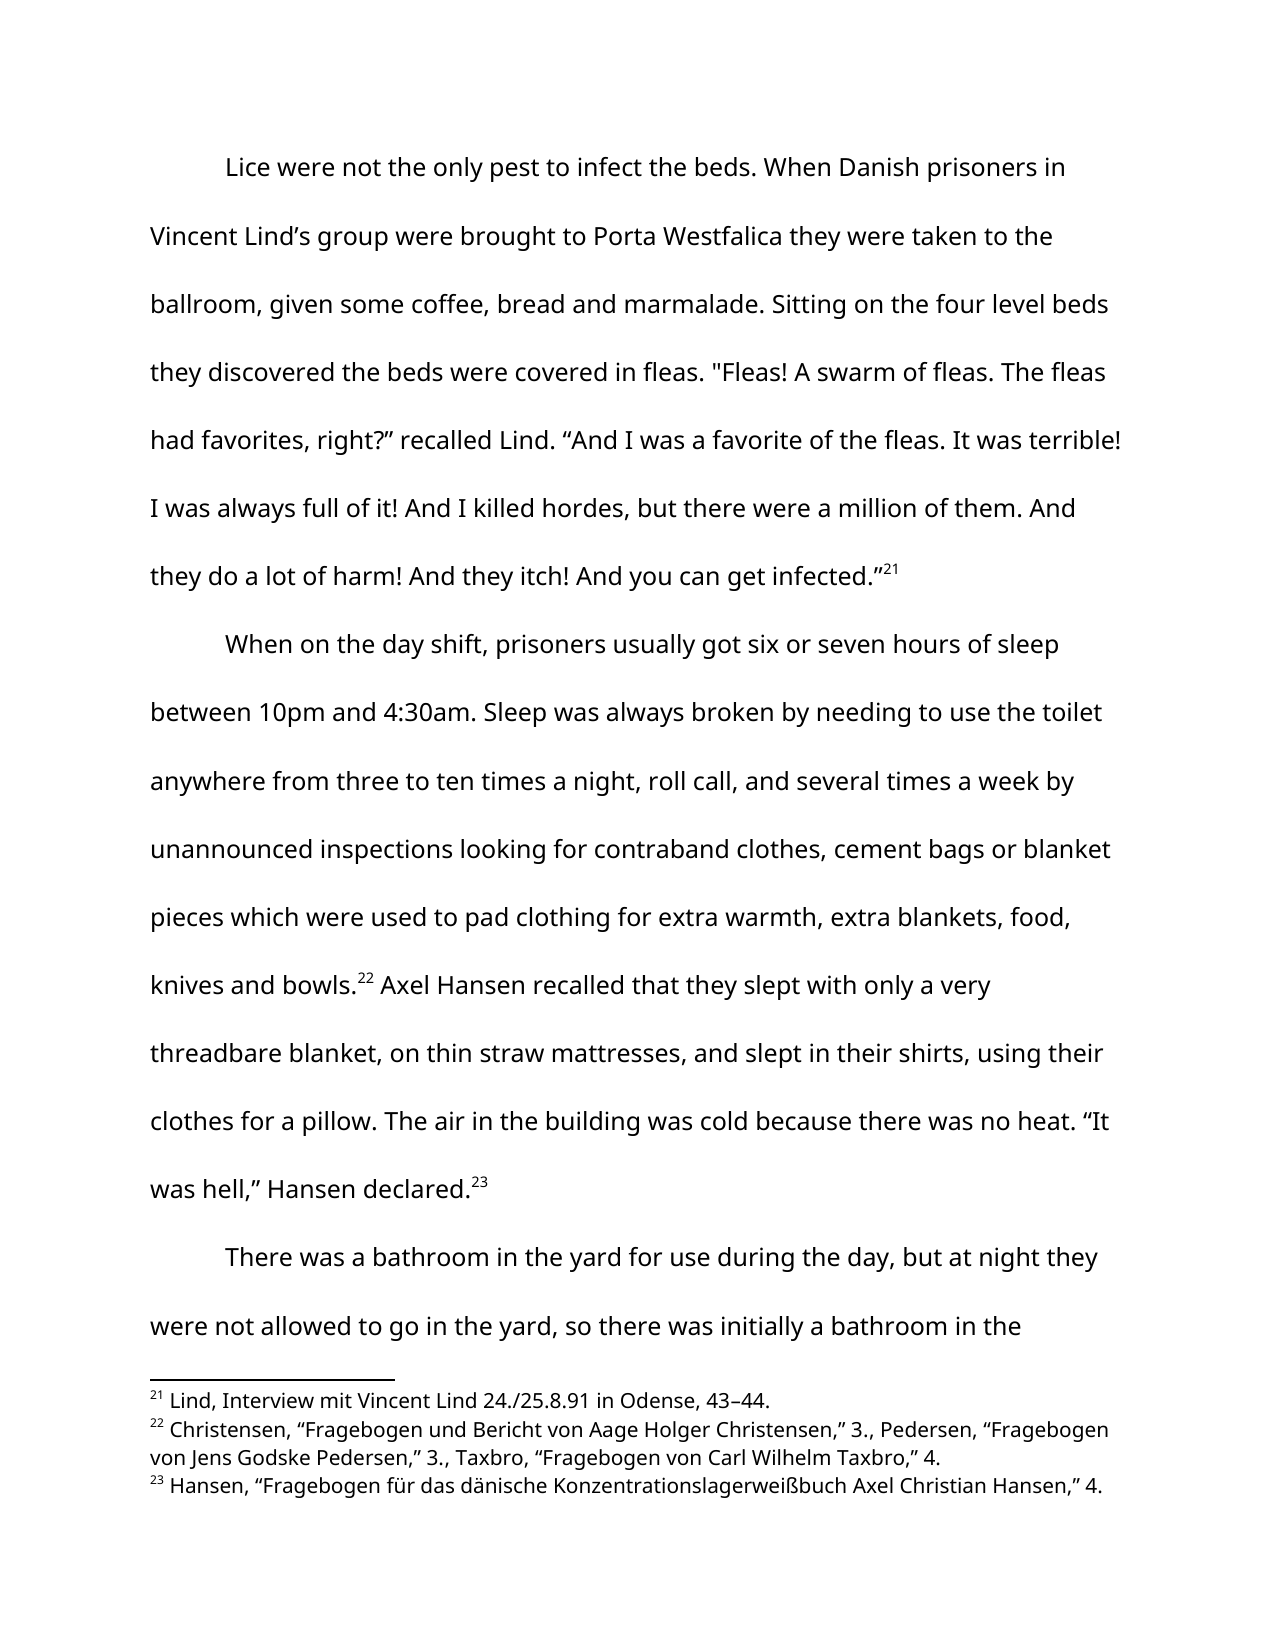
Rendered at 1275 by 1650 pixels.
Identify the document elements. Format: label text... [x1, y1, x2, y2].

text Lice were not the only pest to infect the beds. When Danish prisoners in Vincent Lind’s group were brought to Porta Westfalica they were taken to the ballroom, given some coffee, bread and marmalade. Sitting on the four level beds they discovered the beds were covered in fleas. "Fleas! A swarm of fleas. The fleas had favorites, right?” recalled Lind. “And I was a favorite of the fleas. It was terrible! I was always full of it! And I killed hordes, but there were a million of them. And they do a lot of harm! And they itch! And you can get infected.” [150, 150, 1125, 593]
text When on the day shift, prisoners usually got six or seven hours of sleep between 10pm and 4:30am. Sleep was always broken by needing to use the toilet anywhere from three to ten times a night, roll call, and several times a week by unannounced inspections looking for contraband clothes, cement bags or blanket pieces which were used to pad clothing for extra warmth, extra blankets, food, knives and bowls. Axel Hansen recalled that they slept with only a very threadbare blanket, on thin straw mattresses, and slept in their shirts, using their clothes for a pillow. The air in the building was cold because there was no heat. “It was hell,” Hansen declared. [150, 627, 1125, 1206]
text Hansen, “Fragebogen für das dänische Konzentrationslagerweißbuch Axel Christian Hansen,” 4. [150, 1472, 1125, 1500]
text There was a bathroom in the yard for use during the day, but at night they were not allowed to go in the yard, so there was initially a bathroom in the building. Their food was often rotten, so inmates quickly developed dysentery and other illnesses that often left inmates too sick to leave their beds to relieve themselves. Toilets, but no toilet paper, showers and workshops were originally located in the hall, but moved to outside locations in December 1944 due to insufficient room inside as the number of prisoners swelled at the end of the year. A new building was later added that had 15 showers and 26 water faucets, but this was still not enough for the number of prisoners living there. Until then, the courtyard was equipped with a two-meter high pipe with holes, out of which water would stream, thus functioning as a sort of shower for the 1300 men. [150, 1240, 1125, 1342]
text Christensen, “Fragebogen und Bericht von Aage Holger Christensen,” 3., Pedersen, “Fragebogen von Jens Godske Pedersen,” 3., Taxbro, “Fragebogen von Carl Wilhelm Taxbro,” 4. [150, 1415, 1125, 1472]
text Lind, Interview mit Vincent Lind 24./25.8.91 in Odense, 43–44. [150, 1386, 1125, 1415]
